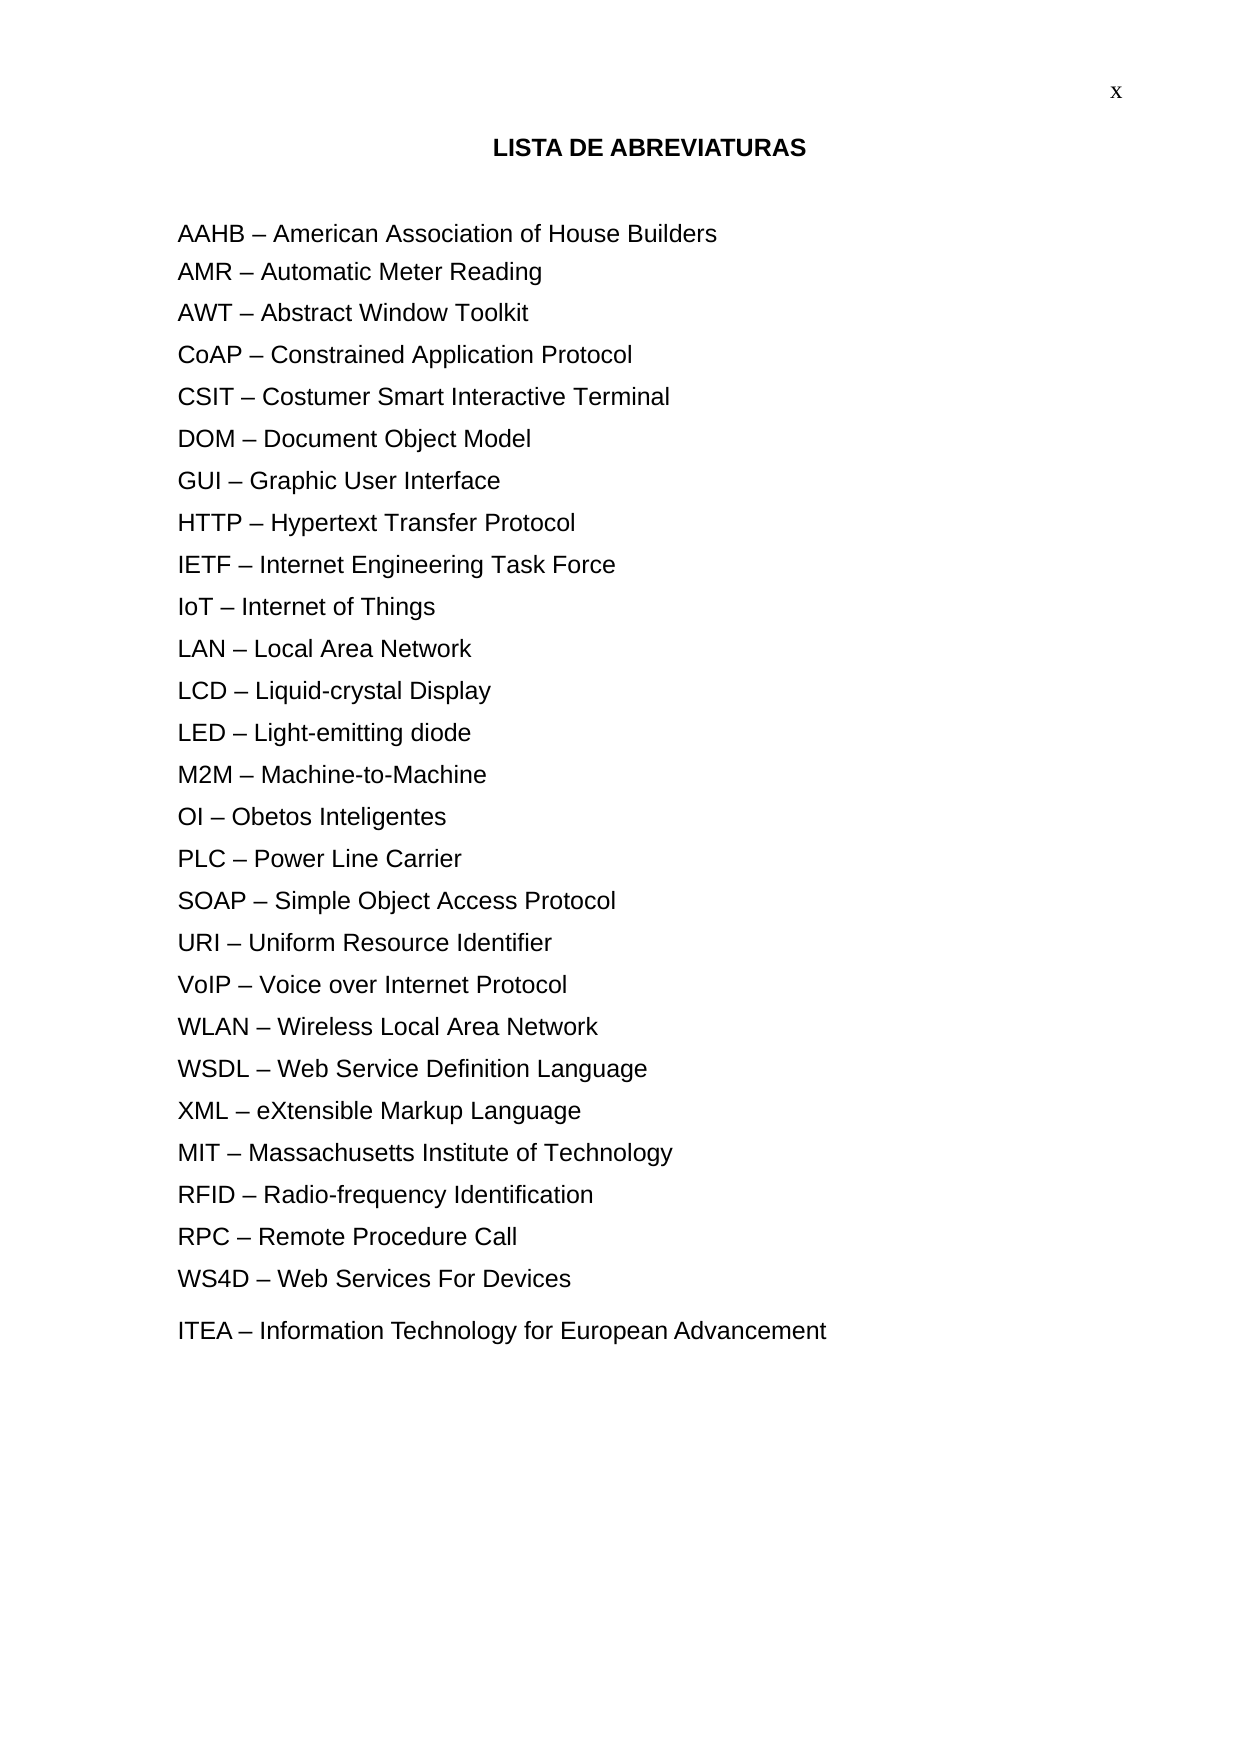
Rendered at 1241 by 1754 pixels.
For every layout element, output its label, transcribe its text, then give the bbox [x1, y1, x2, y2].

text ITEA – Information Technology for European Advancement [177, 1316, 1122, 1345]
text LED – Light-emitting diode [177, 718, 1122, 747]
text CSIT – Costumer Smart Interactive Terminal [177, 382, 1122, 411]
text URI – Uniform Resource Identifier [177, 928, 1122, 957]
text WS4D – Web Services For Devices [177, 1264, 1122, 1293]
text HTTP – Hypertext Transfer Protocol [177, 508, 1122, 537]
text OI – Obetos Inteligentes [177, 802, 1122, 831]
text RFID – Radio-frequency Identification [177, 1180, 1122, 1209]
text XML – eXtensible Markup Language [177, 1096, 1122, 1125]
text M2M – Machine-to-Machine [177, 760, 1122, 789]
text LAN – Local Area Network [177, 634, 1122, 663]
text CoAP – Constrained Application Protocol [177, 340, 1122, 369]
text AWT – Abstract Window Toolkit [177, 298, 1122, 327]
text MIT – Massachusetts Institute of Technology [177, 1138, 1122, 1167]
text WLAN – Wireless Local Area Network [177, 1012, 1122, 1041]
text RPC – Remote Procedure Call [177, 1222, 1122, 1251]
text GUI – Graphic User Interface [177, 466, 1122, 495]
text LCD – Liquid-crystal Display [177, 676, 1122, 705]
text IoT – Internet of Things [177, 592, 1122, 621]
text AMR – Automatic Meter Reading [177, 256, 1122, 285]
text DOM – Document Object Model [177, 424, 1122, 453]
text VoIP – Voice over Internet Protocol [177, 970, 1122, 999]
text LISTA DE ABREVIATURAS [177, 132, 1122, 161]
text SOAP – Simple Object Access Protocol [177, 886, 1122, 915]
text WSDL – Web Service Definition Language [177, 1054, 1122, 1083]
text IETF – Internet Engineering Task Force [177, 550, 1122, 579]
text PLC – Power Line Carrier [177, 844, 1122, 873]
text AAHB – American Association of House Builders [177, 219, 1122, 247]
